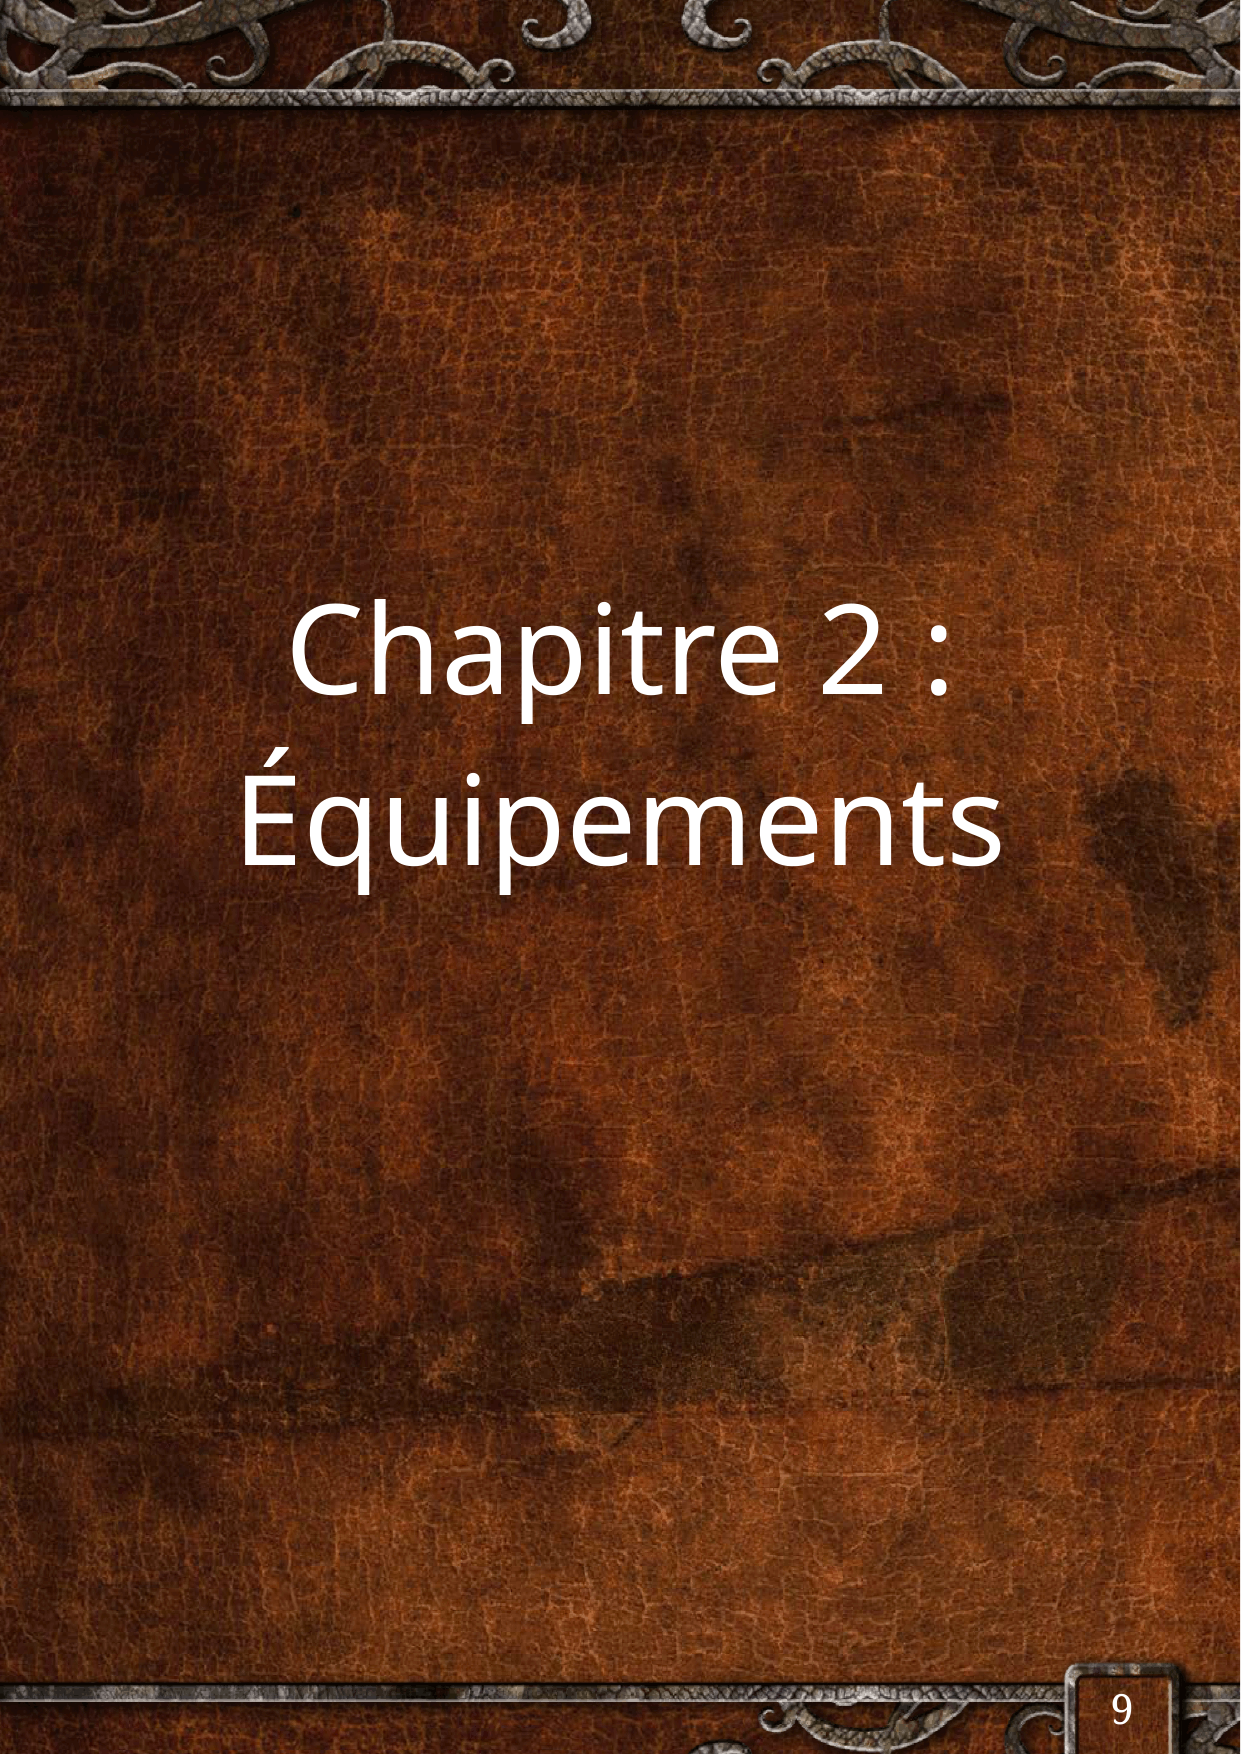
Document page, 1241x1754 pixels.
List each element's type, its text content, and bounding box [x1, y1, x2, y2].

picture [0, 0, 1241, 1754]
subtitle Chapitre 2 : Équipements [0, 266, 1240, 902]
